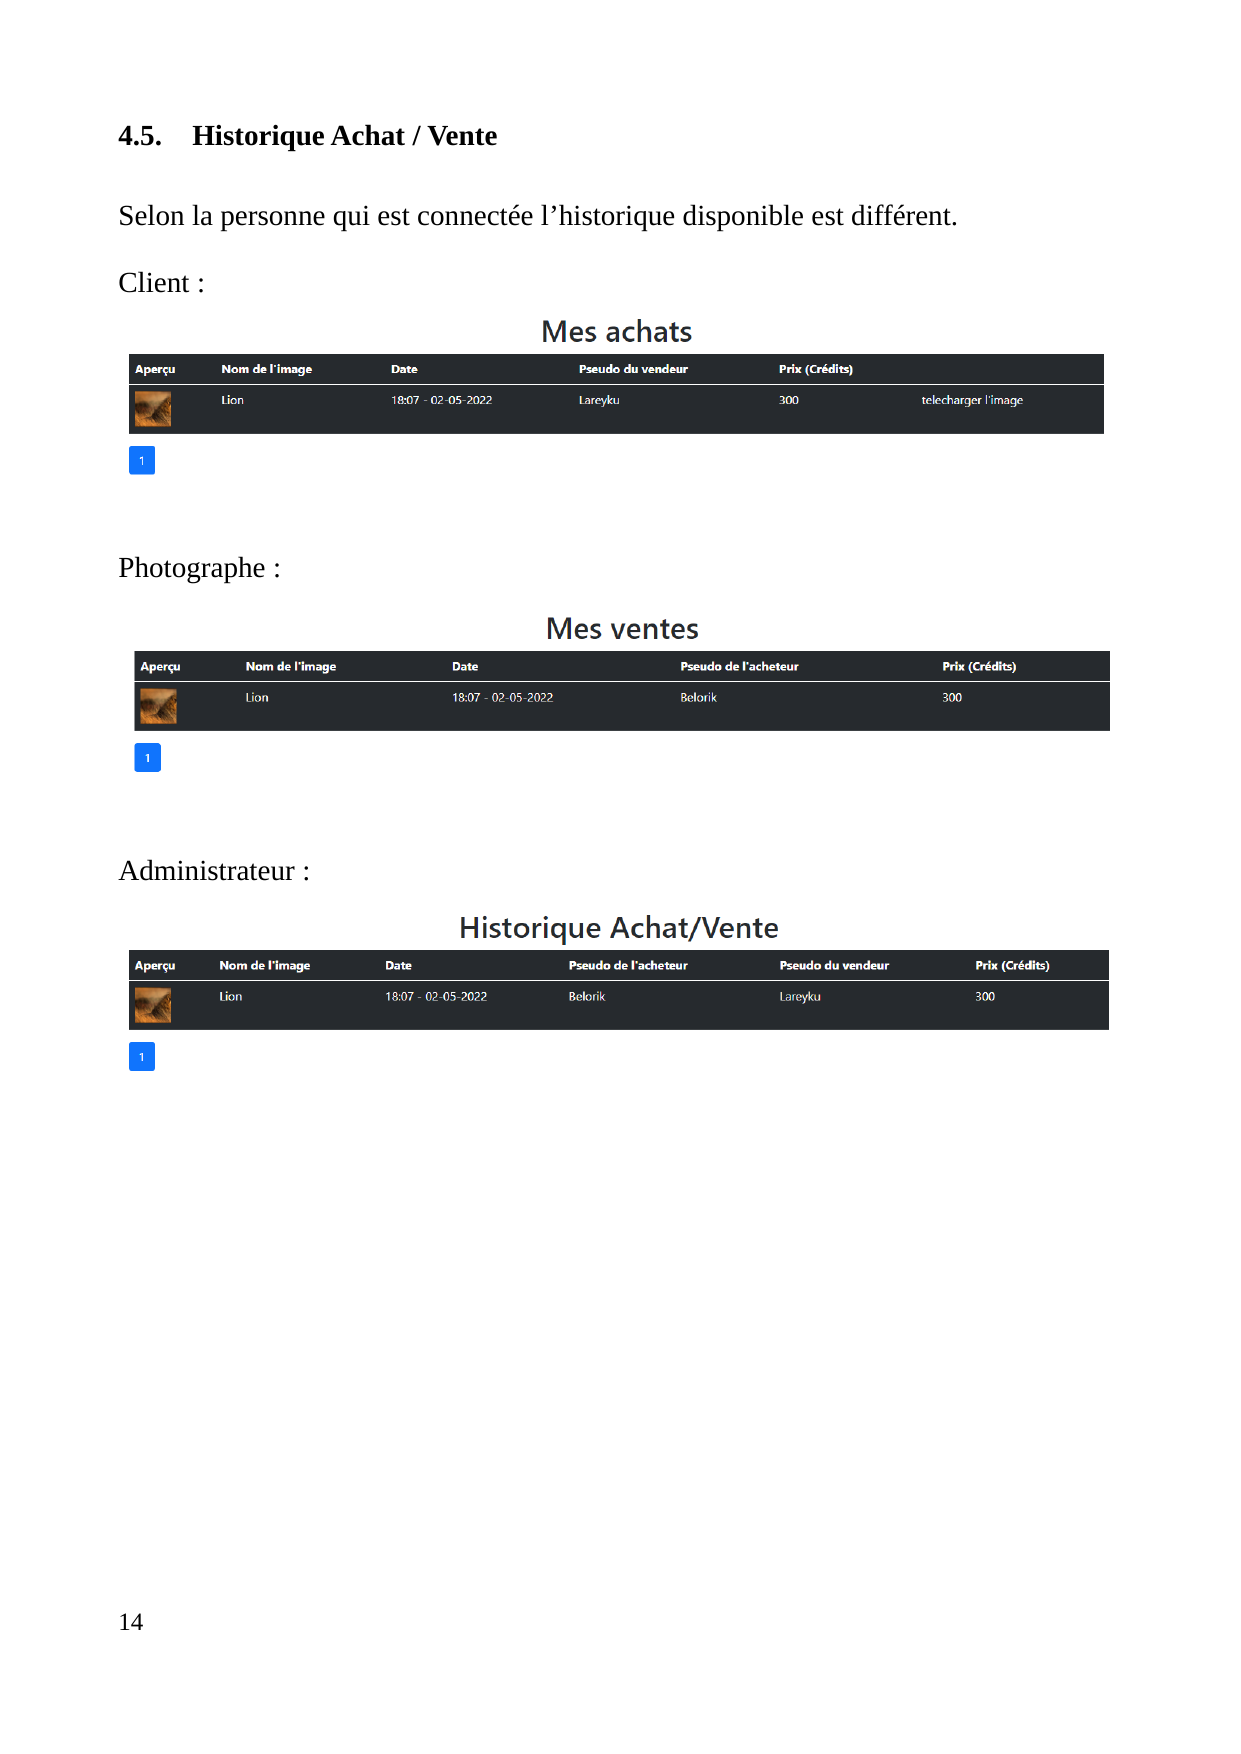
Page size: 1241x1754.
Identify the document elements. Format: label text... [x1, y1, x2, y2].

text Selon la personne qui est connectée l’historique disponible est différent. [118, 198, 1122, 231]
text Administrateur : [118, 853, 1122, 886]
text Photographe : [118, 551, 1122, 584]
picture [118, 305, 1123, 484]
text Client : [118, 265, 1122, 298]
subtitle Historique Achat / Vente [118, 118, 1122, 152]
picture [116, 600, 1132, 786]
picture [117, 908, 1122, 1078]
